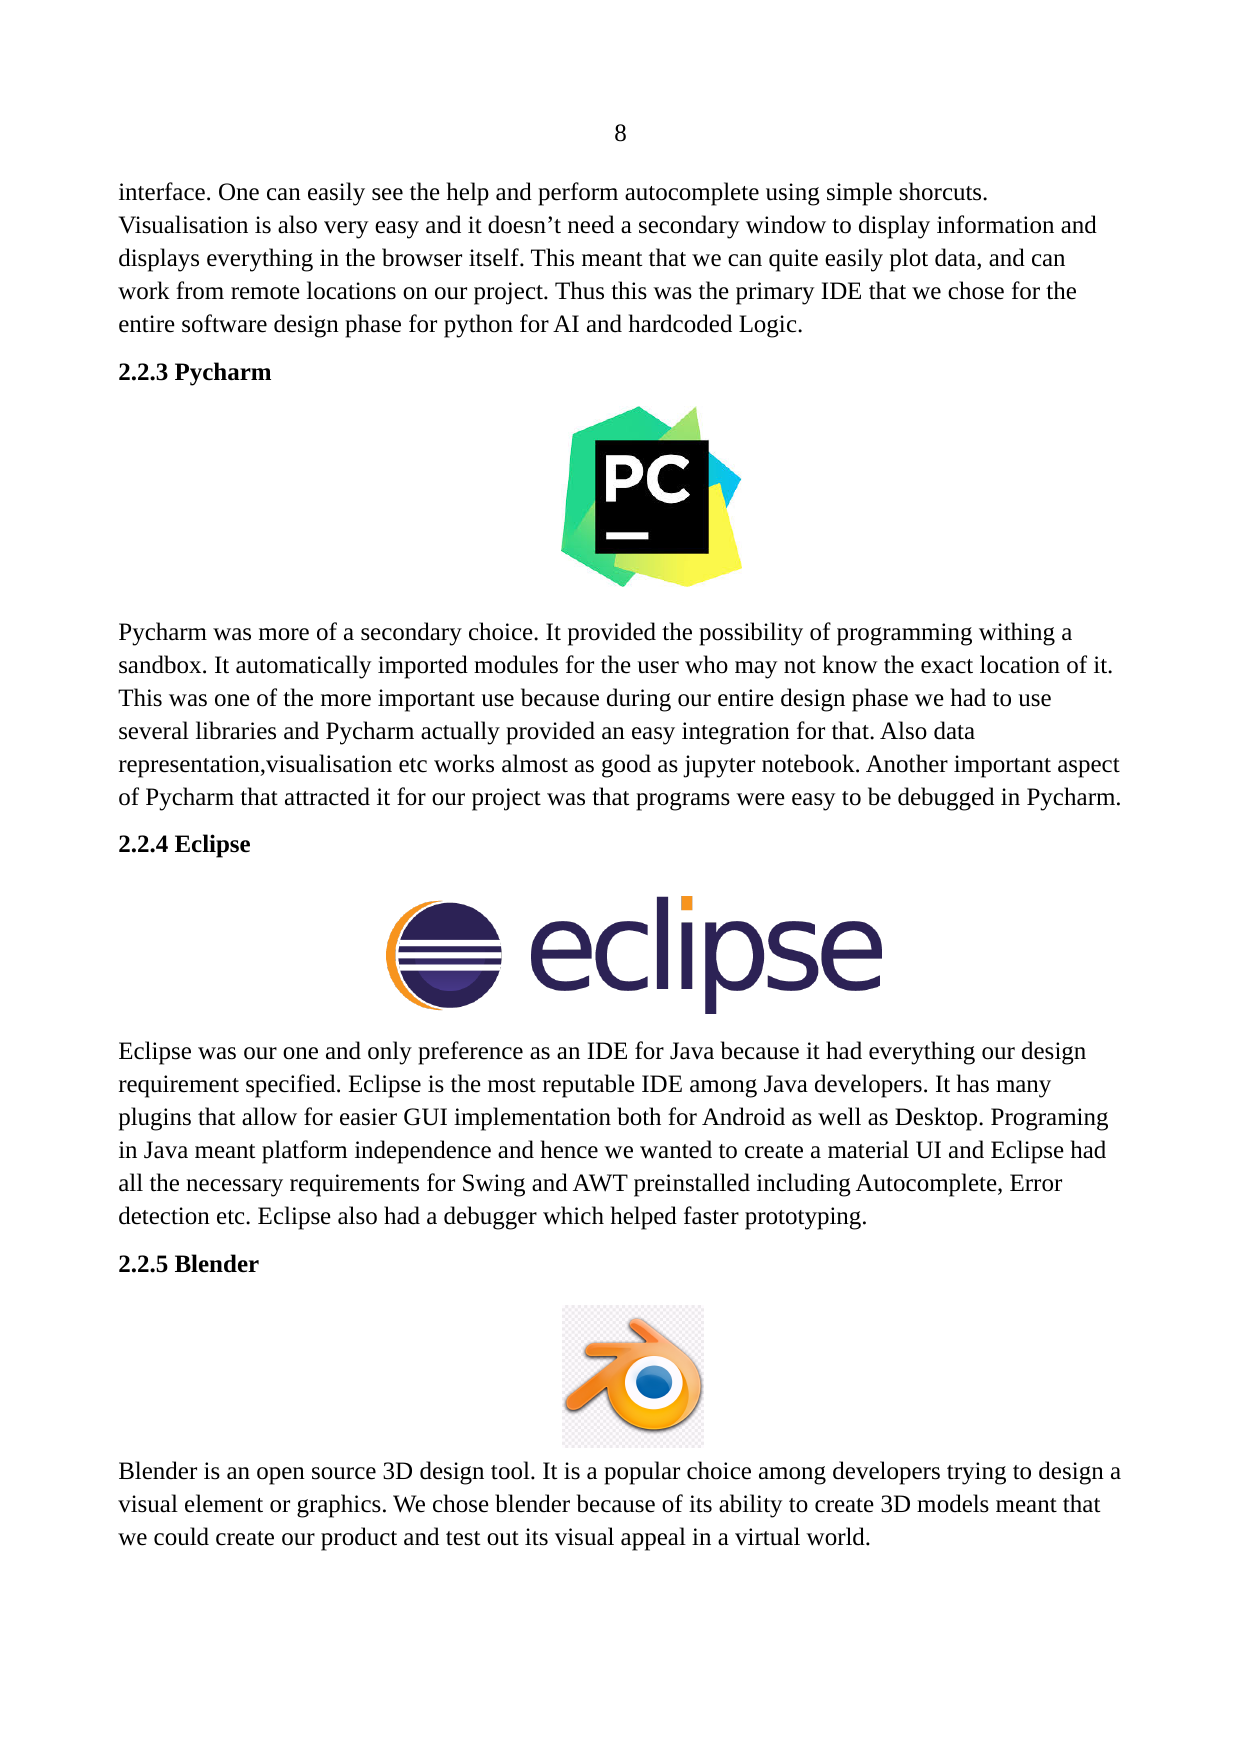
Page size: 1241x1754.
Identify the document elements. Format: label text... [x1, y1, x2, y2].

picture [386, 896, 882, 1014]
text Pycharm was more of a secondary choice. It provided the possibility of programming withing a sandbox. It automatically imported modules for the user who may not know the exact location of it. This was one of the more important use because during our entire design phase we had to use several libraries and Pycharm actually provided an easy integration for that. Also data representation,visualisation etc works almost as good as jupyter notebook. Another important aspect of Pycharm that attracted it for our project was that programs were easy to be debugged in Pycharm. [118, 617, 1122, 811]
picture [562, 1305, 704, 1448]
text interface. One can easily see the help and perform autocomplete using simple shorcuts. Visualisation is also very easy and it doesn’t need a secondary window to display information and displays everything in the browser itself. This meant that we can quite easily plot data, and can work from remote locations on our project. Thus this was the primary IDE that we chose for the entire software design phase for python for AI and hardcoded Logic. [118, 177, 1122, 338]
text 2.2.3 Pycharm [118, 357, 1122, 385]
text 2.2.5 Blender [118, 1249, 1122, 1278]
text Blender is an open source 3D design tool. It is a popular choice among developers trying to design a visual element or graphics. We chose blender because of its ability to create 3D models meant that we could create our product and test out its visual appeal in a virtual world. [118, 1456, 1122, 1551]
text Eclipse was our one and only preference as an IDE for Java because it had everything our design requirement specified. Eclipse is the most reputable IDE among Java developers. It has many plugins that allow for easier GUI implementation both for Android as well as Desktop. Programing in Java meant platform independence and hence we wanted to create a material UI and Eclipse had all the necessary requirements for Swing and AWT preinstalled including Autocomplete, Error detection etc. Eclipse also had a debugger which helped faster prototyping. [118, 1036, 1122, 1230]
picture [561, 406, 742, 587]
text 2.2.4 Eclipse [118, 829, 1122, 858]
